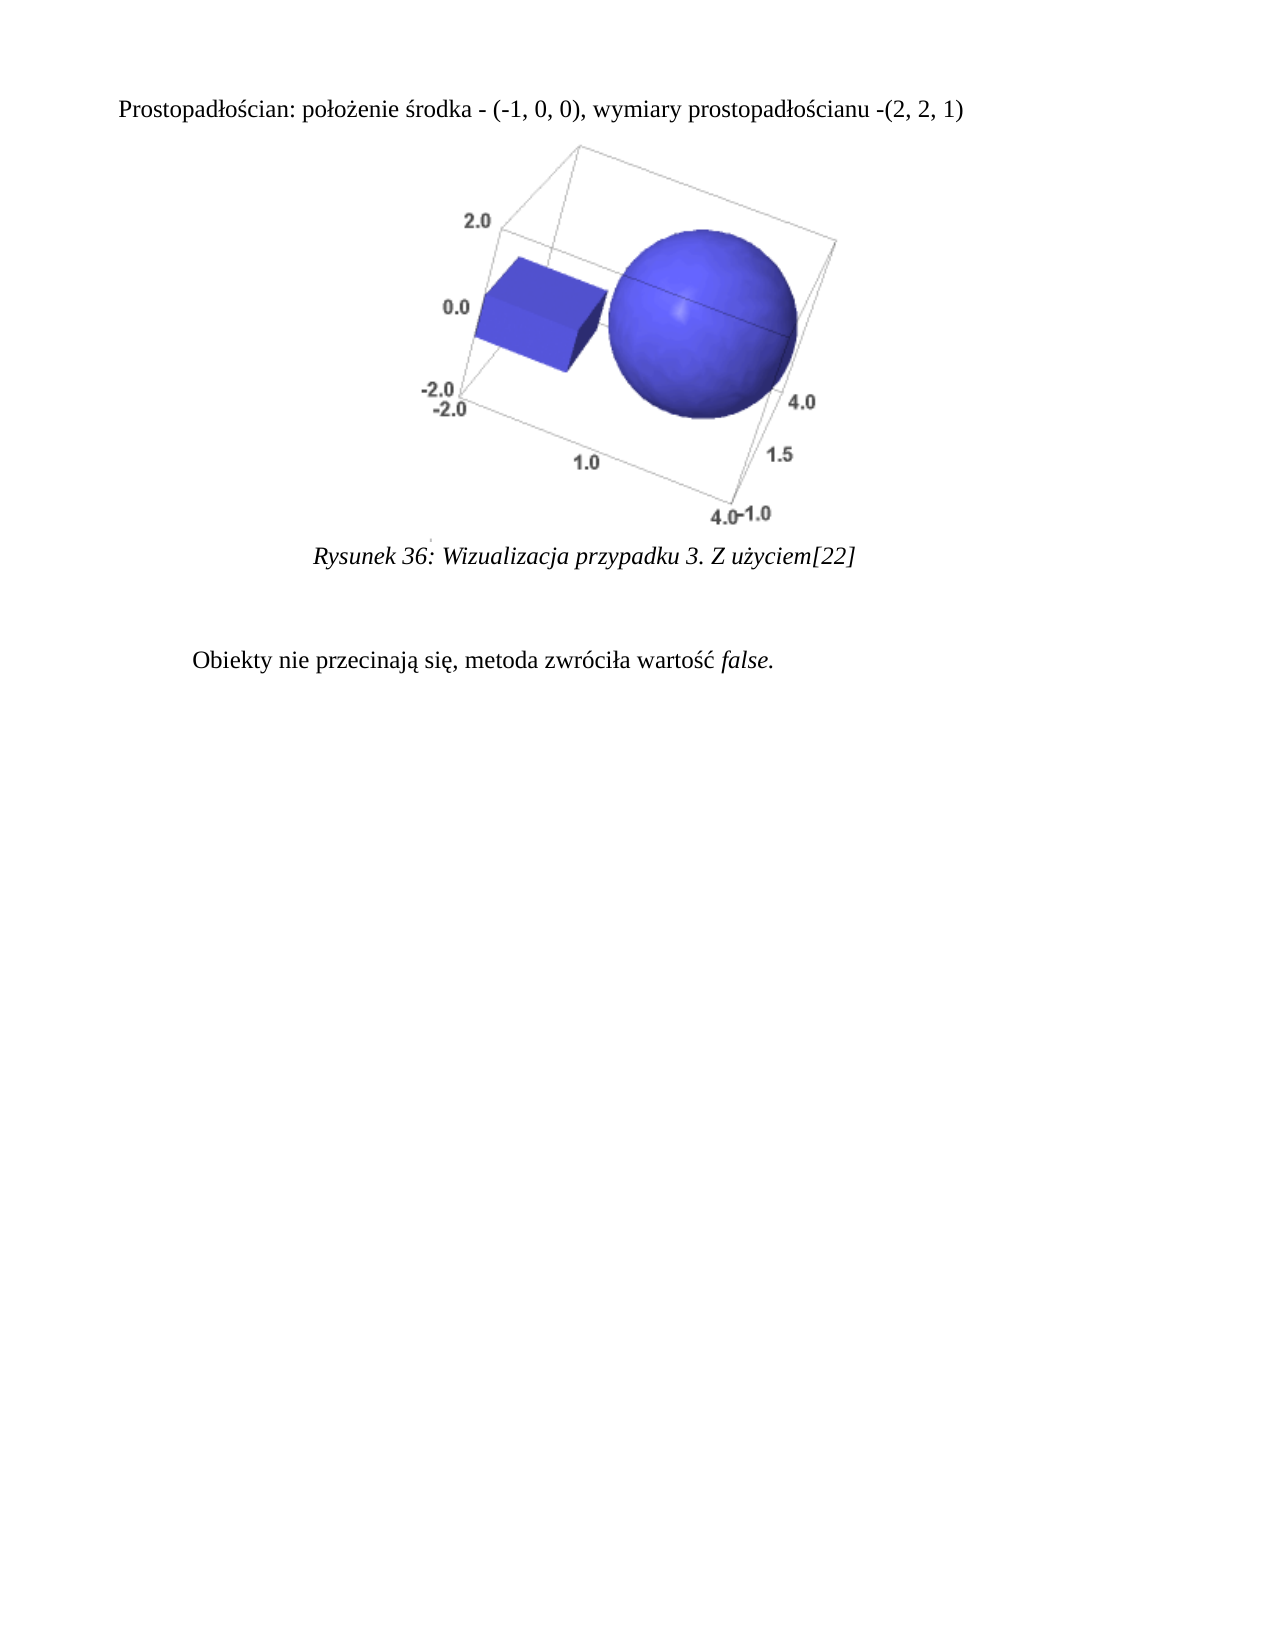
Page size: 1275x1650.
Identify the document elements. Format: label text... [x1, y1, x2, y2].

text Obiekty nie przecinają się, metoda zwróciła wartość false. [118, 645, 1157, 674]
text Prostopadłościan: położenie środka - (-1, 0, 0), wymiary prostopadłościanu -(2, 2, 1) [118, 94, 1157, 123]
text Rysunek 36: Wizualizacja przypadku 3. Z użyciem[22] [313, 144, 951, 570]
picture [421, 132, 842, 542]
